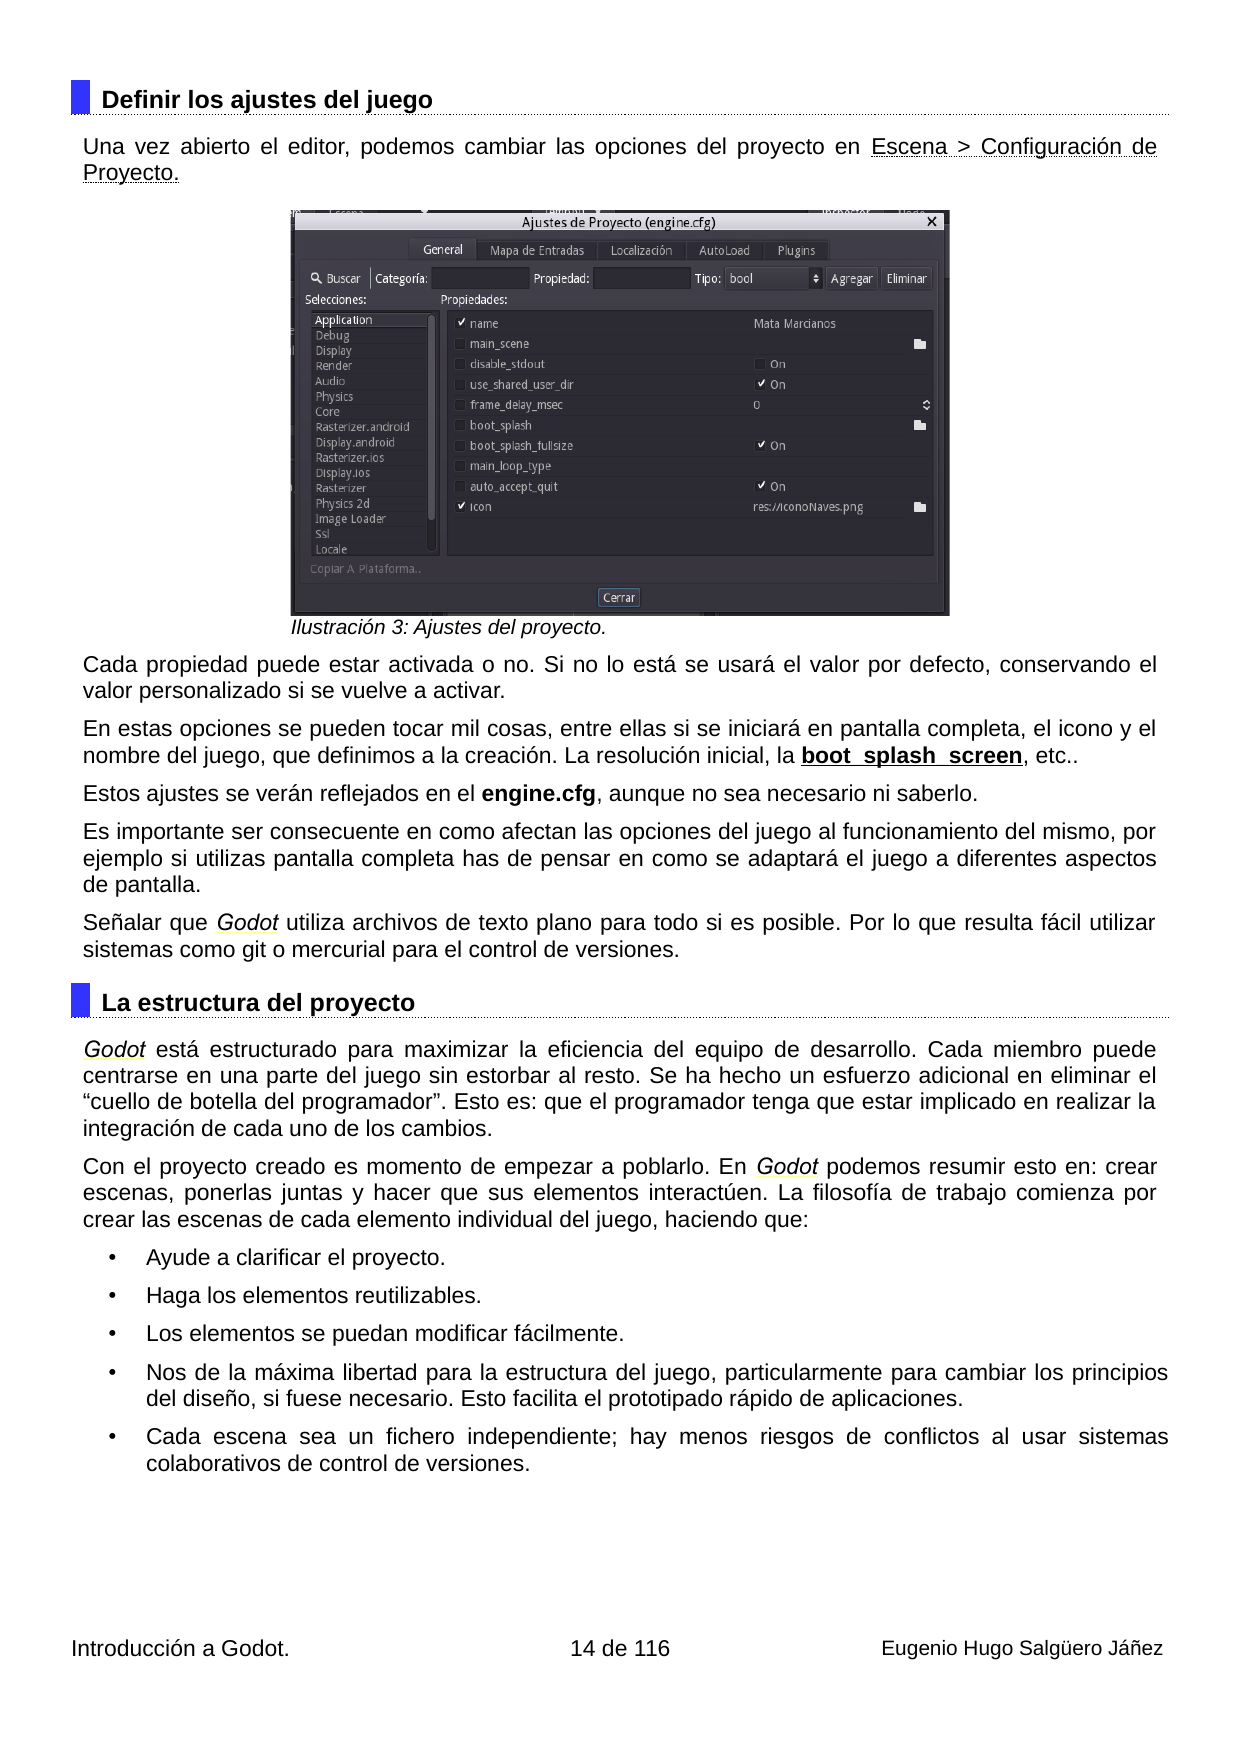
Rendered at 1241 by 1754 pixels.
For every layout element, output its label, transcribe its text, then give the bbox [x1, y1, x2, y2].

text Una vez abierto el editor, podemos cambiar las opciones del proyecto en Escena > Configuración de Proyecto. [83, 133, 1158, 186]
text Cada propiedad puede estar activada o no. Si no lo está se usará el valor por defecto, conservando el valor personalizado si se vuelve a activar. [83, 197, 1158, 703]
subtitle Definir los ajustes del juego [71, 79, 1169, 114]
list Nos de la máxima libertad para la estructura del juego, particularmente para cambiar los principios del diseño, si fuese necesario. Esto facilita el prototipado rápido de aplicaciones. [108, 1358, 1169, 1411]
text Estos ajustes se verán reflejados en el engine.cfg, aunque no sea necesario ni saberlo. [83, 780, 1158, 806]
text Es importante ser consecuente en como afectan las opciones del juego al funcionamiento del mismo, por ejemplo si utilizas pantalla completa has de pensar en como se adaptará el juego a diferentes aspectos de pantalla. [83, 818, 1158, 897]
text Godot está estructurado para maximizar la eficiencia del equipo de desarrollo. Cada miembro puede centrarse en una parte del juego sin estorbar al resto. Se ha hecho un esfuerzo adicional en eliminar el “cuello de botella del programador”. Esto es: que el programador tenga que estar implicado en realizar la integración de cada uno de los cambios. [83, 1036, 1158, 1141]
text Con el proyecto creado es momento de empezar a poblarlo. En Godot podemos resumir esto en: crear escenas, ponerlas juntas y hacer que sus elementos interactúen. La filosofía de trabajo comienza por crear las escenas de cada elemento individual del juego, haciendo que: [83, 1153, 1158, 1232]
list Ayude a clarificar el proyecto. [108, 1244, 1169, 1270]
text [291, 198, 950, 210]
text En estas opciones se pueden tocar mil cosas, entre ellas si se iniciará en pantalla completa, el icono y el nombre del juego, que definimos a la creación. La resolución inicial, la boot_splash_screen, etc.. [83, 715, 1158, 768]
list Los elementos se puedan modificar fácilmente. [108, 1320, 1169, 1347]
picture [290, 210, 950, 616]
list Haga los elementos reutilizables. [108, 1282, 1169, 1308]
list Cada escena sea un fichero independiente; hay menos riesgos de conflictos al usar sistemas colaborativos de control de versiones. [108, 1423, 1169, 1476]
text Señalar que Godot utiliza archivos de texto plano para todo si es posible. Por lo que resulta fácil utilizar sistemas como git o mercurial para el control de versiones. [83, 909, 1158, 962]
text Ilustración 3: Ajustes del proyecto. [291, 616, 950, 639]
subtitle La estructura del proyecto [71, 982, 1169, 1017]
